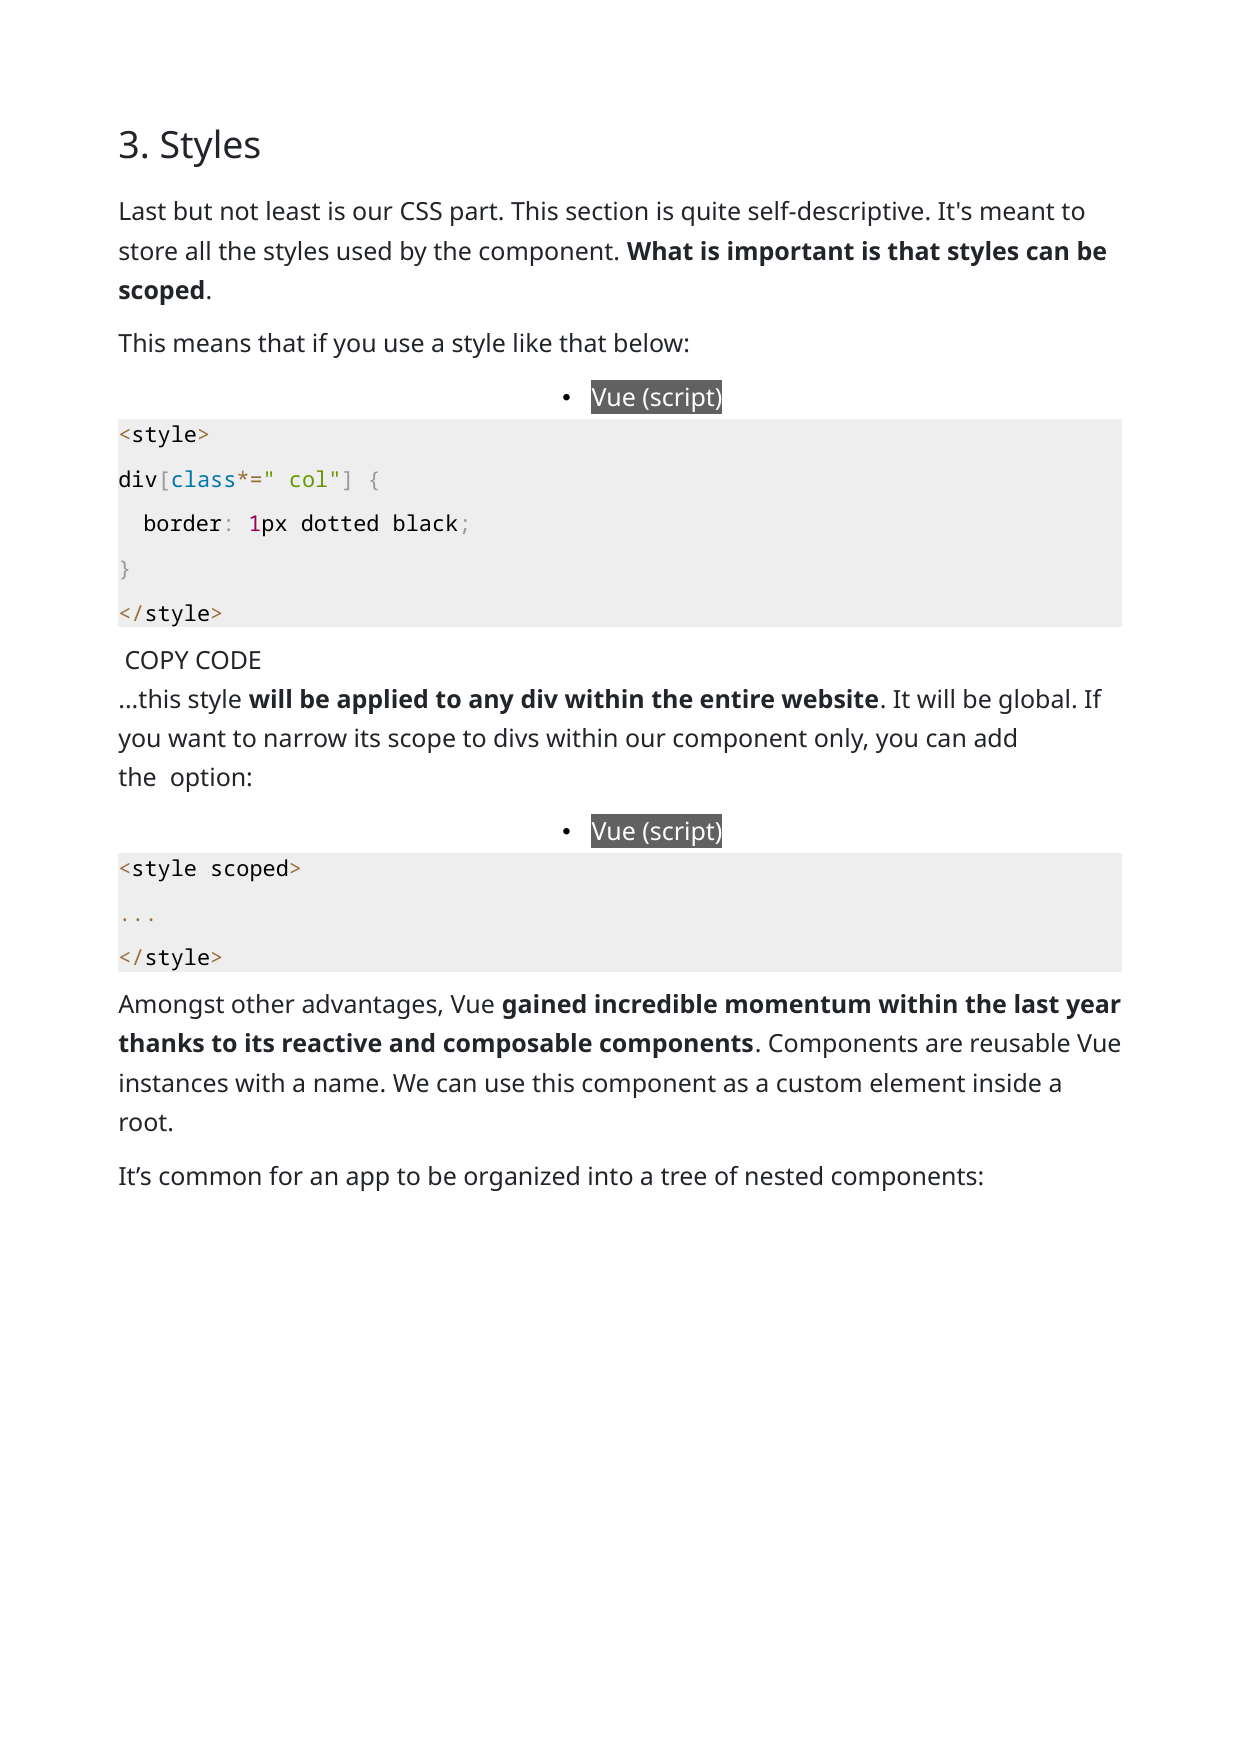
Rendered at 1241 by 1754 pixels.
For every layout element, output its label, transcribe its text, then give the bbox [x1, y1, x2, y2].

subtitle 3. Styles [118, 118, 1122, 169]
text <style scoped> [118, 853, 1122, 883]
text div[class*=" col"] { [118, 464, 1122, 493]
text </style> [118, 942, 1122, 972]
text Amongst other advantages, Vue gained incredible momentum within the last year thanks to its reactive and composable components. Components are reusable Vue instances with a name. We can use this component as a custom element inside a root. [118, 987, 1122, 1138]
text </style> [118, 598, 1122, 627]
text <style> [118, 419, 1122, 449]
text border: 1px dotted black; [118, 508, 1122, 538]
list Vue (script) [162, 814, 1122, 848]
list Vue (script) [162, 380, 1122, 414]
text This means that if you use a style like that below: [118, 326, 1122, 360]
text Last but not least is our CSS part. This section is quite self-descriptive. It's meant to store all the styles used by the component. What is important is that styles can be scoped. [118, 194, 1122, 306]
text COPY CODE [118, 642, 1122, 676]
text ... [118, 897, 1122, 927]
text } [118, 553, 1122, 583]
text ...this style will be applied to any div within the entire website. It will be global. If you want to narrow its scope to divs within our component only, you can add the option: [118, 682, 1122, 794]
text It’s common for an app to be organized into a tree of nested components: [118, 1158, 1122, 1192]
